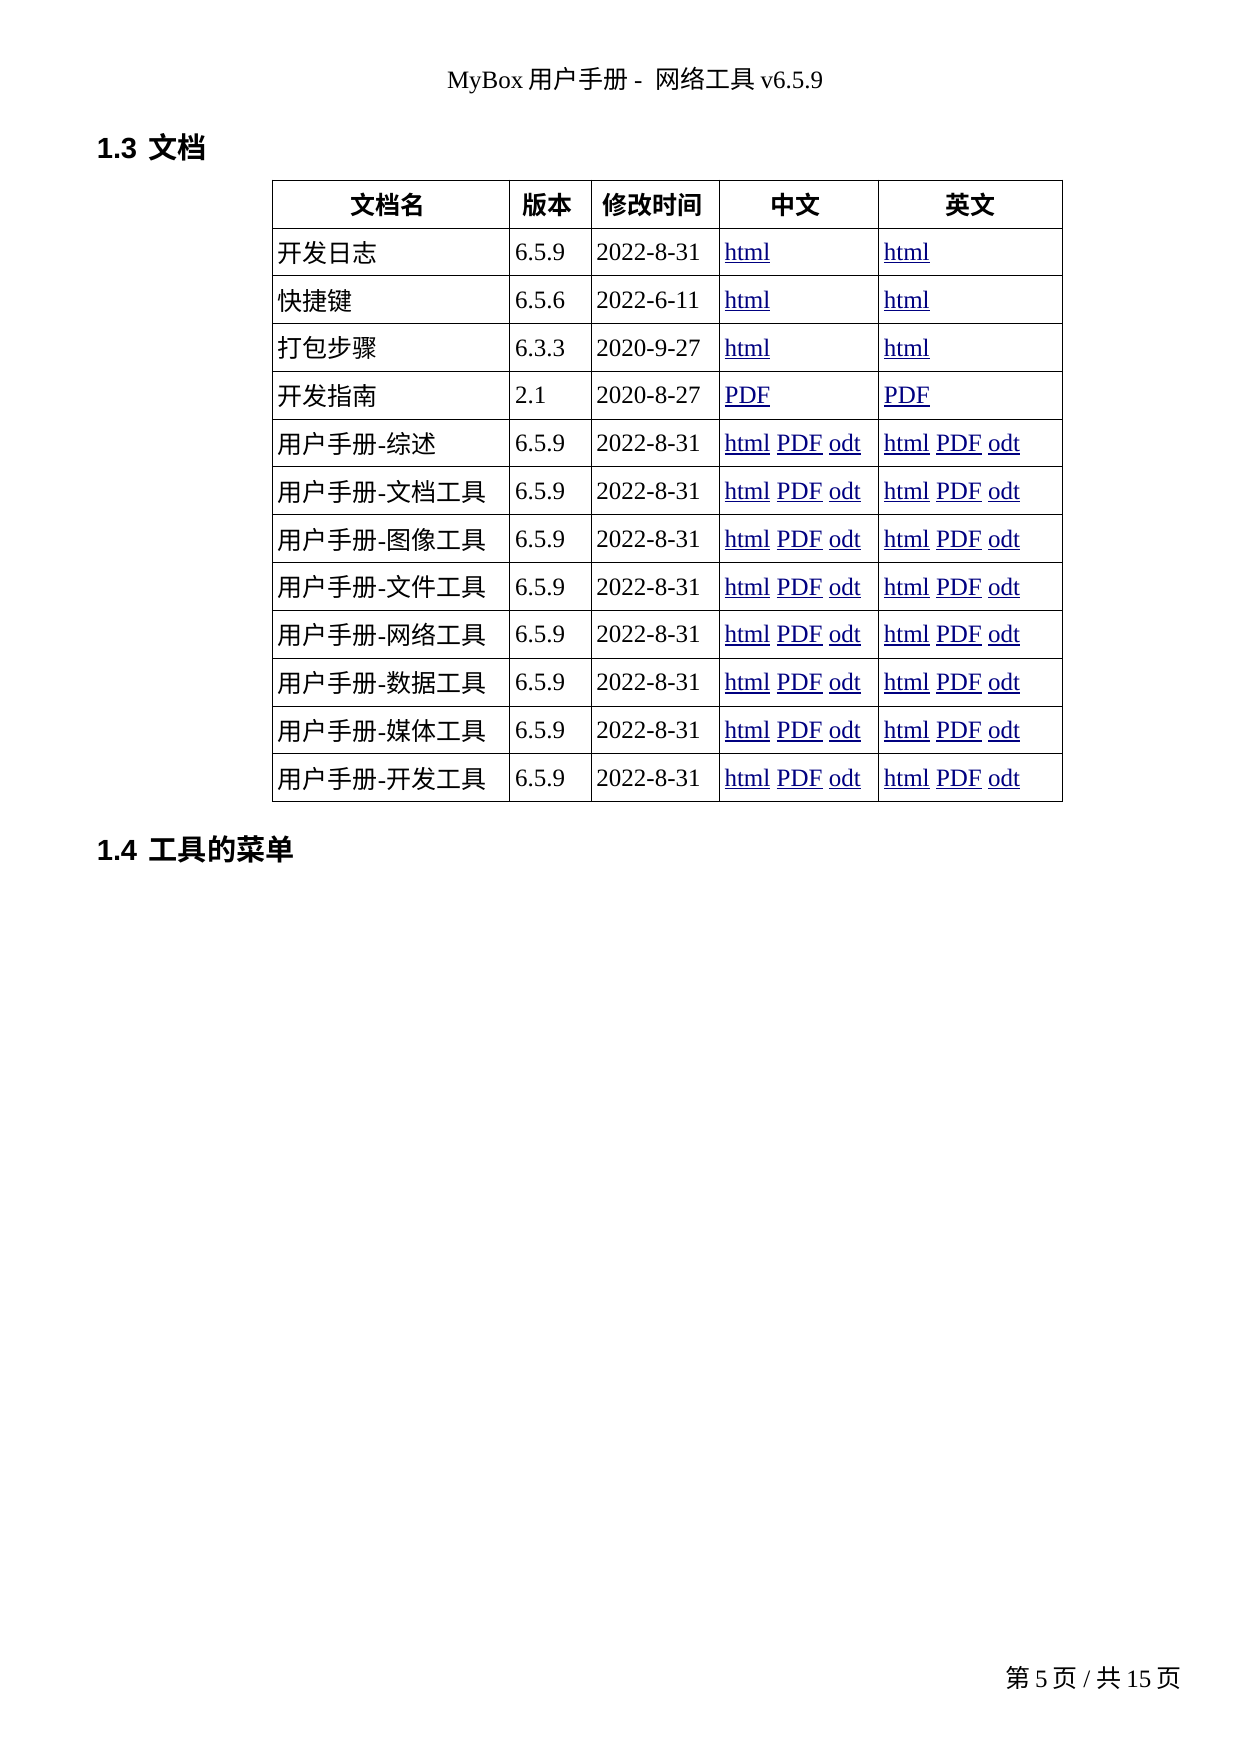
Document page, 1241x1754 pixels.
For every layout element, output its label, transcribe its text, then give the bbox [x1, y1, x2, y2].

table_header 文档名 [273, 181, 509, 227]
table_cell 6.5.9 [510, 515, 591, 562]
table_header 版本 [510, 181, 591, 227]
table_cell 2022-8-31 [592, 515, 719, 562]
table_cell html [879, 229, 1062, 275]
subtitle 工具的菜单 [88, 826, 1181, 868]
table_cell 2.1 [510, 372, 591, 419]
table_cell html PDF odt [879, 707, 1062, 753]
table_cell 2022-8-31 [592, 420, 719, 466]
table_cell 用户手册-文件工具 [273, 563, 509, 610]
table_cell 用户手册-图像工具 [273, 515, 509, 562]
table_cell html PDF odt [879, 754, 1062, 801]
table_cell 6.5.9 [510, 659, 591, 706]
table_cell html PDF odt [879, 563, 1062, 610]
table_cell 6.5.9 [510, 707, 591, 753]
table_cell html PDF odt [720, 420, 878, 466]
table_cell html [879, 276, 1062, 323]
table_cell 6.5.9 [510, 563, 591, 610]
table_cell 6.3.3 [510, 324, 591, 371]
table_cell html PDF odt [879, 420, 1062, 466]
table_cell 2022-8-31 [592, 707, 719, 753]
table_cell html PDF odt [720, 707, 878, 753]
table_cell 2020-8-27 [592, 372, 719, 419]
table_cell html PDF odt [879, 467, 1062, 514]
table_cell html [879, 324, 1062, 371]
table_cell html PDF odt [720, 515, 878, 562]
table_cell 2022-8-31 [592, 229, 719, 275]
table_cell 开发指南 [273, 372, 509, 419]
table_cell PDF [879, 372, 1062, 419]
subtitle 文档 [88, 125, 1181, 167]
table_cell 用户手册-开发工具 [273, 754, 509, 801]
table_cell 6.5.9 [510, 420, 591, 466]
table_cell 6.5.9 [510, 754, 591, 801]
table_header 中文 [720, 181, 878, 227]
table_cell 2022-8-31 [592, 611, 719, 658]
table_cell 快捷键 [273, 276, 509, 323]
table_cell html [720, 276, 878, 323]
table_cell 6.5.9 [510, 229, 591, 275]
table_cell html PDF odt [879, 515, 1062, 562]
table_cell PDF [720, 372, 878, 419]
table_cell html PDF odt [720, 563, 878, 610]
table_cell 用户手册-网络工具 [273, 611, 509, 658]
table_cell html PDF odt [879, 659, 1062, 706]
table_cell 6.5.9 [510, 611, 591, 658]
table_header 英文 [879, 181, 1062, 227]
table_cell 用户手册-文档工具 [273, 467, 509, 514]
table_cell 6.5.6 [510, 276, 591, 323]
table_cell 打包步骤 [273, 324, 509, 371]
table_cell 2022-6-11 [592, 276, 719, 323]
table_cell 用户手册-综述 [273, 420, 509, 466]
table_cell html PDF odt [879, 611, 1062, 658]
table_cell 用户手册-数据工具 [273, 659, 509, 706]
table_cell html PDF odt [720, 754, 878, 801]
table_cell html PDF odt [720, 659, 878, 706]
table_cell 2022-8-31 [592, 467, 719, 514]
table_cell 开发日志 [273, 229, 509, 275]
table_cell html [720, 324, 878, 371]
table_cell html [720, 229, 878, 275]
table_header 修改时间 [592, 181, 719, 227]
table_cell 2022-8-31 [592, 754, 719, 801]
table_cell 6.5.9 [510, 467, 591, 514]
table_cell 2022-8-31 [592, 659, 719, 706]
table_cell html PDF odt [720, 467, 878, 514]
table_cell 用户手册-媒体工具 [273, 707, 509, 753]
table_cell 2022-8-31 [592, 563, 719, 610]
table_cell 2020-9-27 [592, 324, 719, 371]
table_cell html PDF odt [720, 611, 878, 658]
